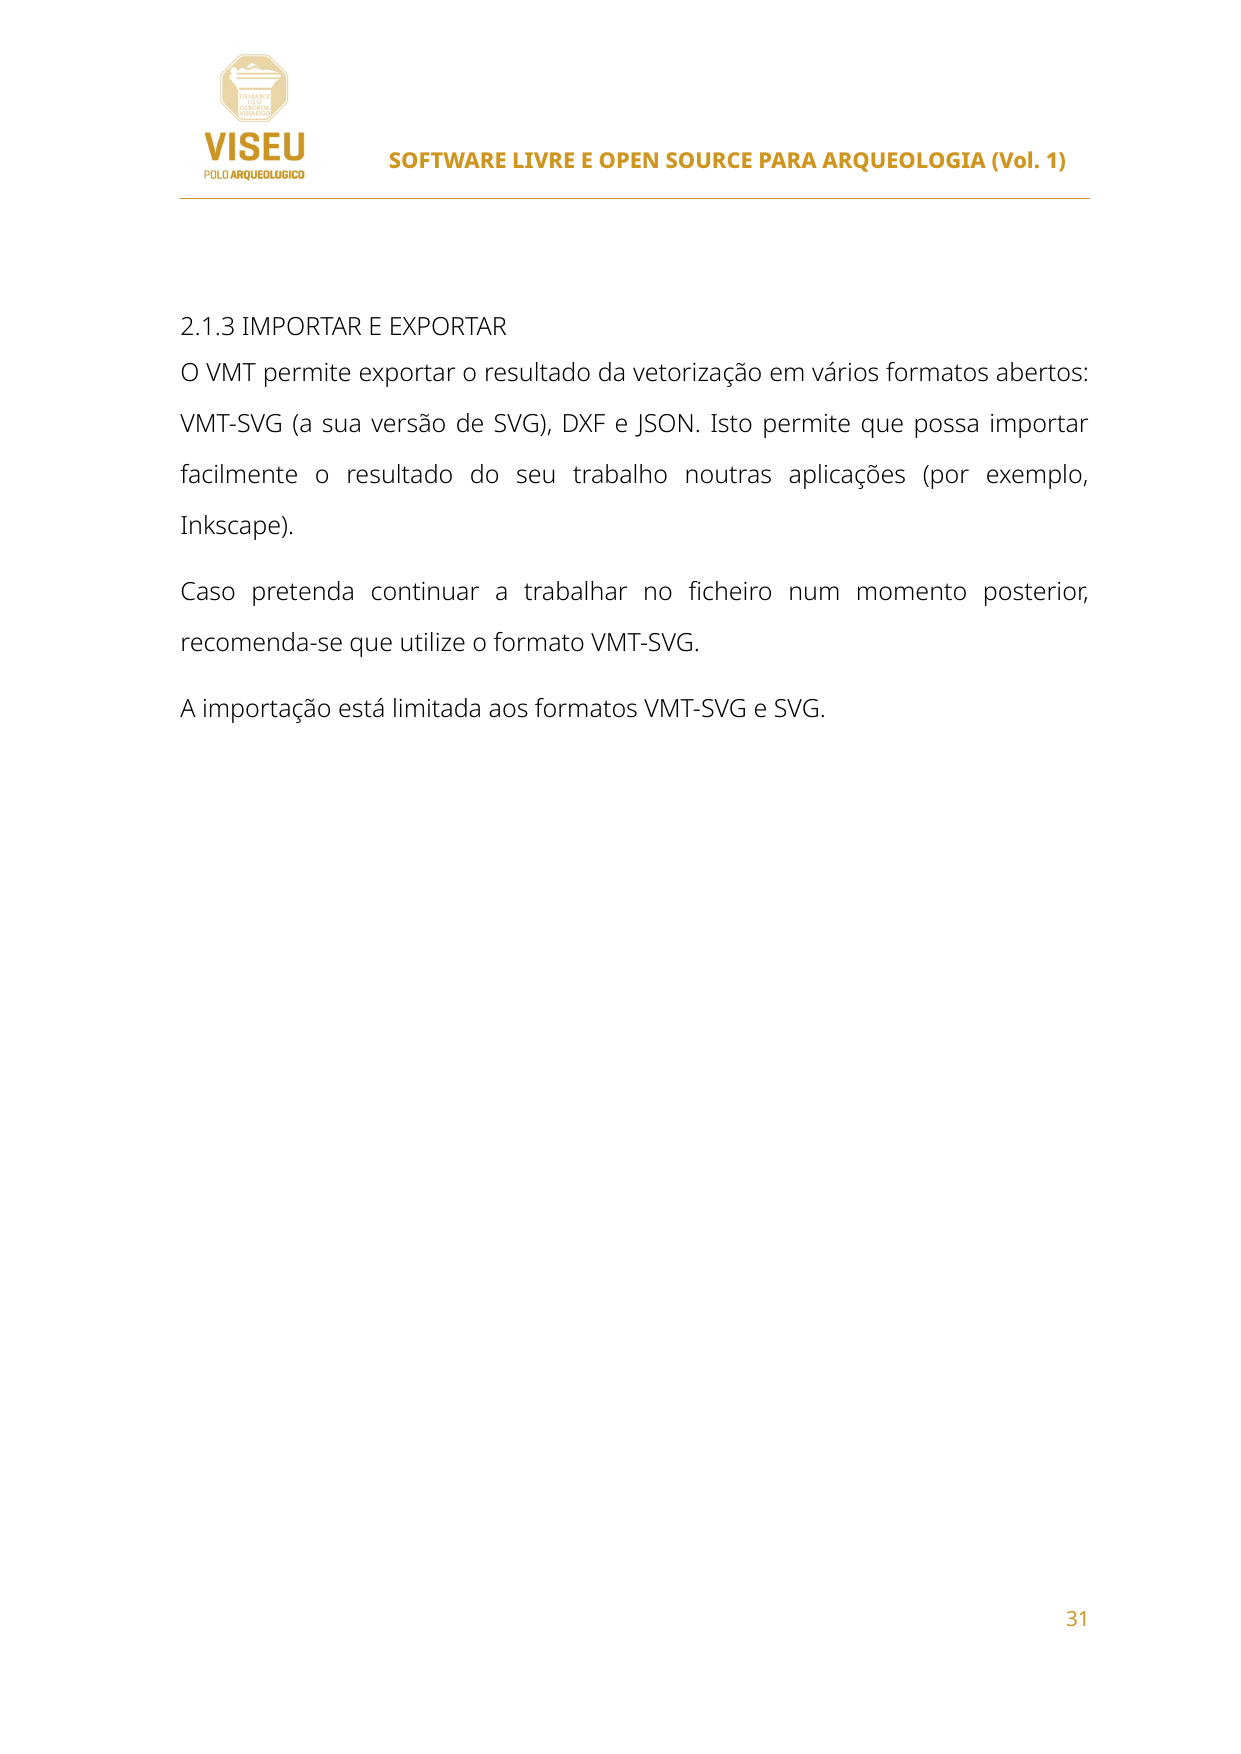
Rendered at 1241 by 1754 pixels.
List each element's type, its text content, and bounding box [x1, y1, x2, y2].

text Caso pretenda continuar a trabalhar no ficheiro num momento posterior, recomenda-se que utilize o formato VMT-SVG. [180, 574, 1090, 659]
subtitle 2.1.3 Importar e Exportar [180, 308, 1090, 342]
text O VMT permite exportar o resultado da vetorização em vários formatos abertos: VMT-SVG (a sua versão de SVG), DXF e JSON. Isto permite que possa importar facilmente o resultado do seu trabalho noutras aplicações (por exemplo, Inkscape). [180, 355, 1090, 542]
text A importação está limitada aos formatos VMT-SVG e SVG. [180, 690, 1090, 724]
